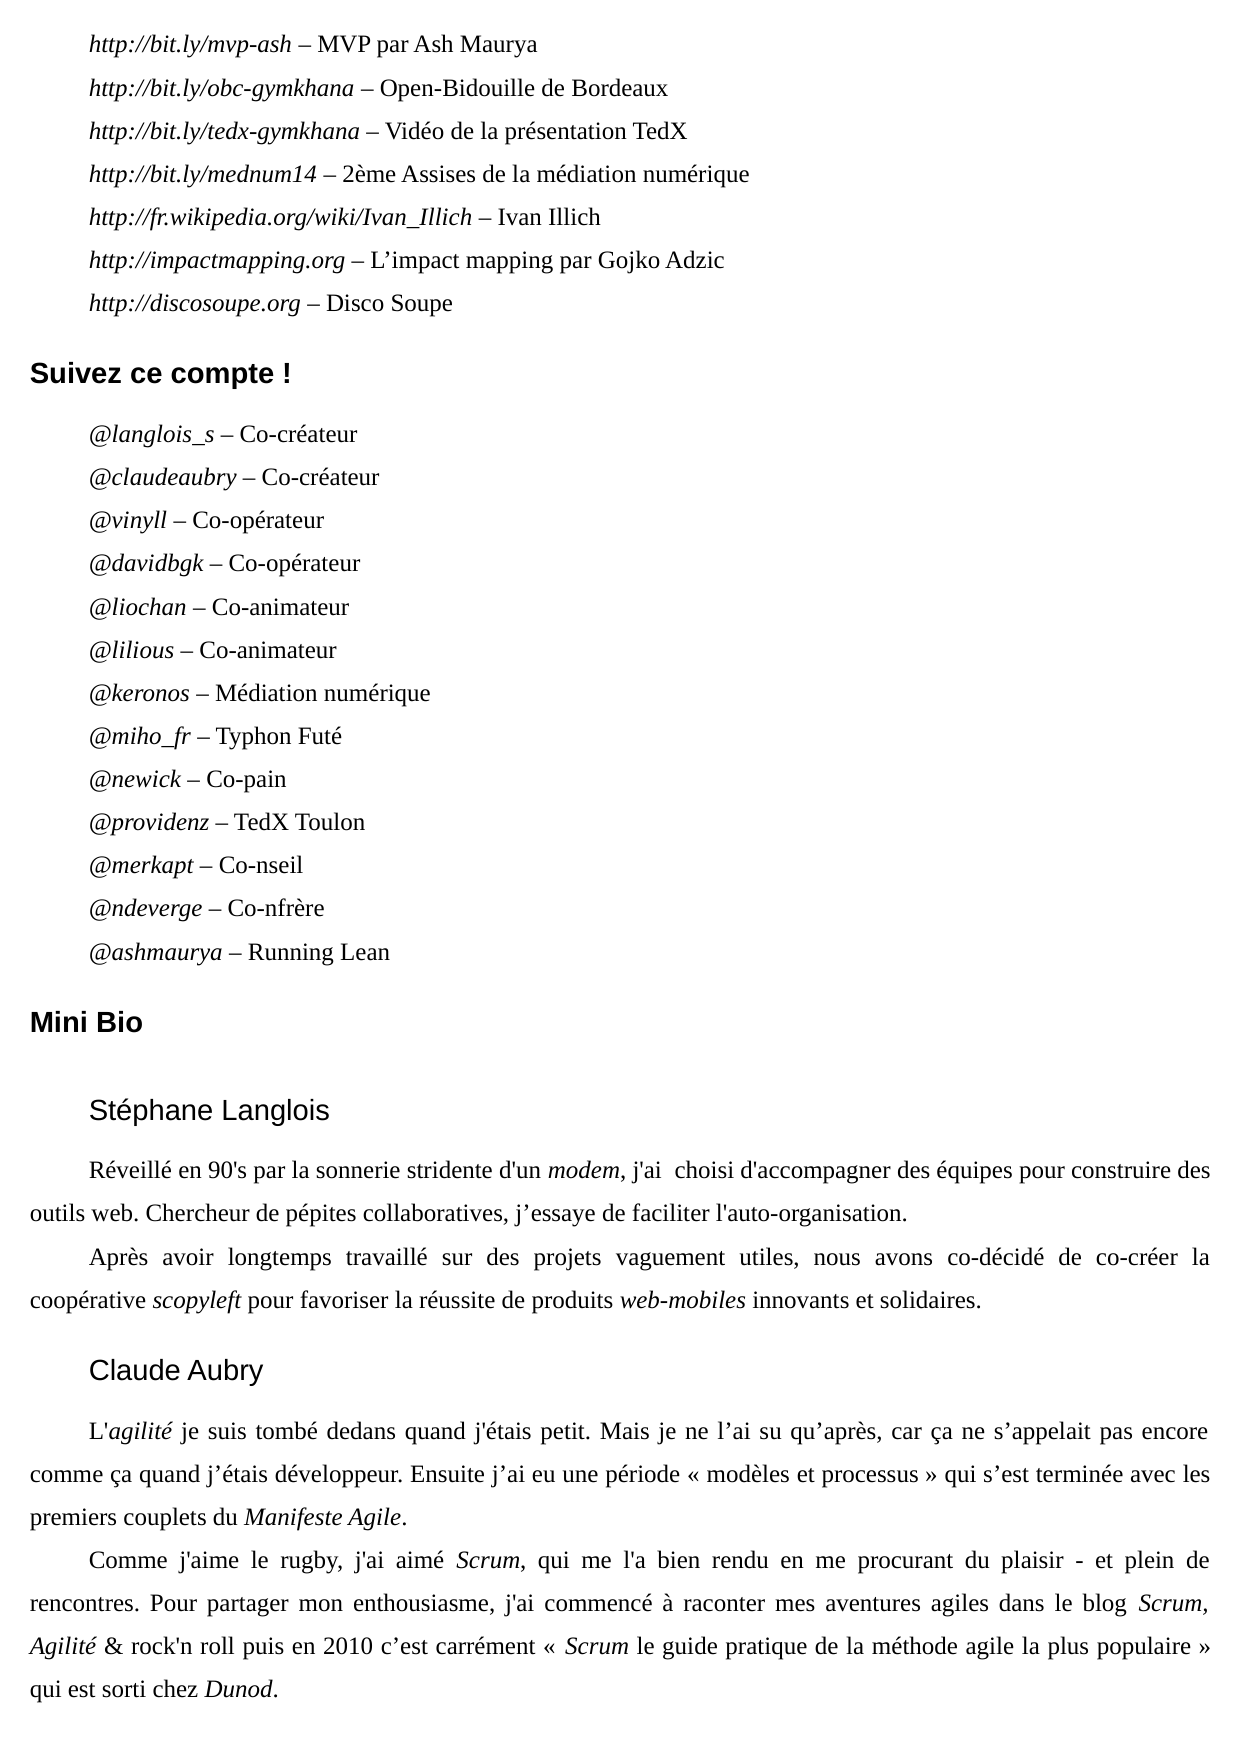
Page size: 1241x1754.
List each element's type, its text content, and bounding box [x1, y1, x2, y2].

text @vinyll – Co-opérateur [29, 505, 1211, 534]
subtitle Mini Bio [29, 1005, 1211, 1038]
text http://impactmapping.org – L’impact mapping par Gojko Adzic [29, 245, 1211, 274]
text @claudeaubry – Co-créateur [29, 462, 1211, 491]
text @keronos – Médiation numérique [29, 678, 1211, 707]
text @davidbgk – Co-opérateur [29, 548, 1211, 577]
text http://discosoupe.org – Disco Soupe [29, 288, 1211, 317]
subtitle Stéphane Langlois [29, 1093, 1211, 1126]
subtitle Claude Aubry [29, 1353, 1211, 1386]
text @merkapt – Co-nseil [29, 850, 1211, 879]
text http://bit.ly/mednum14 – 2ème Assises de la médiation numérique [29, 159, 1211, 188]
text @liochan – Co-animateur [29, 592, 1211, 620]
text @newick – Co-pain [29, 764, 1211, 793]
text http://fr.wikipedia.org/wiki/Ivan_Illich – Ivan Illich [29, 202, 1211, 231]
text Comme j'aime le rugby, j'ai aimé Scrum, qui me l'a bien rendu en me procurant du plaisir - et plein de rencontres. Pour partager mon enthousiasme, j'ai commencé à raconter mes aventures agiles dans le blog Scrum, Agilité & rock'n roll puis en 2010 c’est carrément « Scrum le guide pratique de la méthode agile la plus populaire » qui est sorti chez Dunod. [29, 1545, 1211, 1703]
subtitle Suivez ce compte ! [29, 356, 1211, 390]
text @lilious – Co-animateur [29, 635, 1211, 663]
text @ndeverge – Co-nfrère [29, 893, 1211, 922]
text L'agilité je suis tombé dedans quand j'étais petit. Mais je ne l’ai su qu’après, car ça ne s’appelait pas encore comme ça quand j’étais développeur. Ensuite j’ai eu une période « modèles et processus » qui s’est terminée avec les premiers couplets du Manifeste Agile. [29, 1416, 1211, 1531]
text http://bit.ly/obc-gymkhana – Open-Bidouille de Bordeaux [29, 73, 1211, 101]
text @ashmaurya – Running Lean [29, 937, 1211, 965]
text @providenz – TedX Toulon [29, 807, 1211, 836]
text Après avoir longtemps travaillé sur des projets vaguement utiles, nous avons co-décidé de co-créer la coopérative scopyleft pour favoriser la réussite de produits web-mobiles innovants et solidaires. [29, 1242, 1211, 1313]
text @langlois_s – Co-créateur [29, 419, 1211, 448]
text Réveillé en 90's par la sonnerie stridente d'un modem, j'ai choisi d'accompagner des équipes pour construire des outils web. Chercheur de pépites collaboratives, j’essaye de faciliter l'auto-organisation. [29, 1155, 1211, 1227]
text http://bit.ly/tedx-gymkhana – Vidéo de la présentation TedX [29, 116, 1211, 144]
text http://bit.ly/mvp-ash – MVP par Ash Maurya [29, 29, 1211, 58]
text @miho_fr – Typhon Futé [29, 721, 1211, 750]
